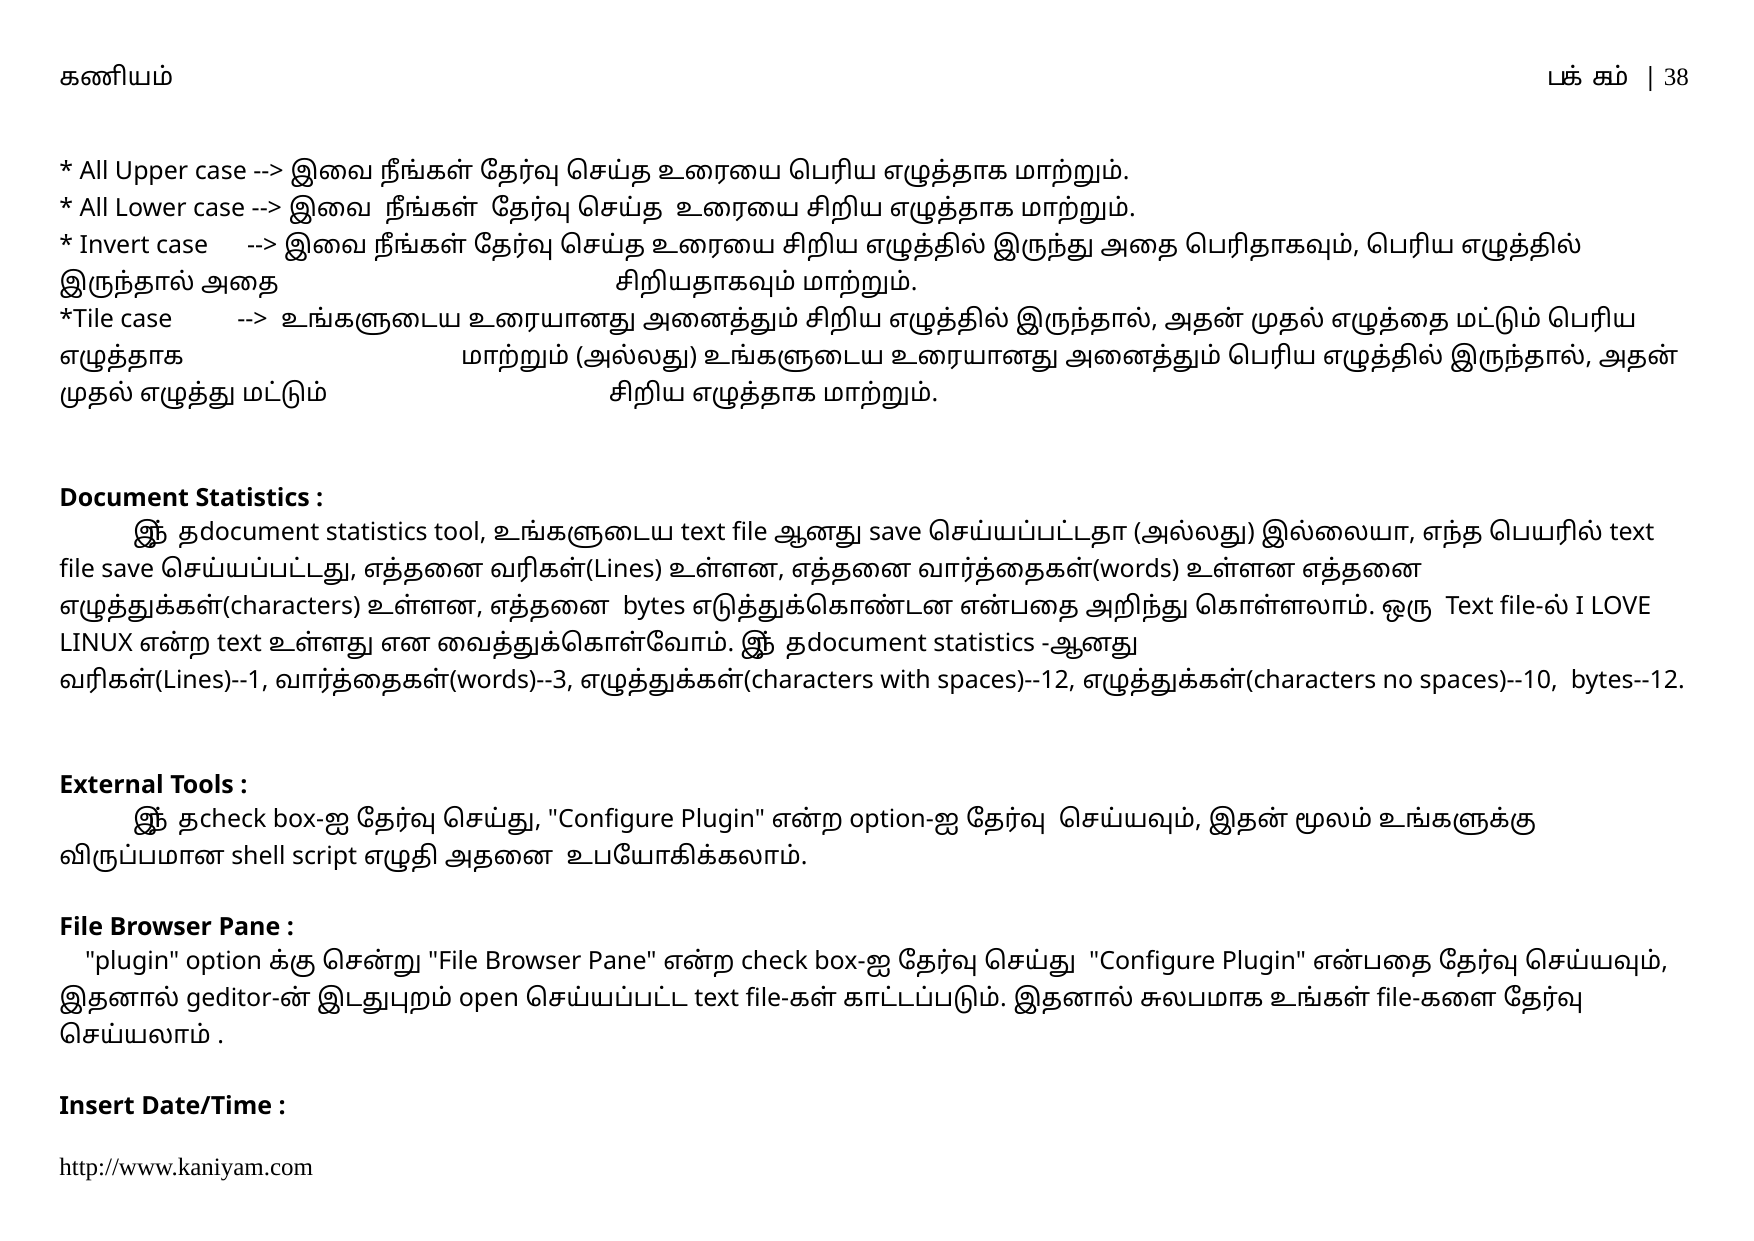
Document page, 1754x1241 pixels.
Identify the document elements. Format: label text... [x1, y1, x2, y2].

text *Tile case --> உங்களுடைய உரையானது அனைத்தும் சிறிய எழுத்தில் இருந்தால், அதன் முதல் எழுத்தை மட்டும் பெரிய எழுத்தாக மாற்றும் (அல்லது) உங்களுடைய உரையானது அனைத்தும் பெரிய எழுத்தில் இருந்தால், அதன் முதல் எழுத்து மட்டும் சிறிய எழுத்தாக மாற்றும். [59, 301, 1695, 411]
text Insert Date/Time : [59, 1088, 1695, 1122]
text இந்த document statistics tool, உங்களுடைய text file ஆனது save செய்யப்பட்டதா (அல்லது) இல்லையா, எந்த பெயரில் text file save செய்யப்பட்டது, எத்தனை வரிகள்(Lines) உள்ளன, எத்தனை வார்த்தைகள்(words) உள்ளன எத்தனை எழுத்துக்கள்(characters) உள்ளன, எத்தனை bytes எடுத்துக்கொண்டன என்பதை அறிந்து கொள்ளலாம். ஒரு Text file-ல் I LOVE LINUX என்ற text உள்ளது என வைத்துக்கொள்வோம். இந்த document statistics -ஆனது [59, 514, 1695, 662]
text External Tools : [59, 767, 1695, 801]
text File Browser Pane : [59, 909, 1695, 943]
text * All Upper case --> இவை நீங்கள் தேர்வு செய்த உரையை பெரிய எழுத்தாக மாற்றும். [59, 153, 1695, 189]
text * All Lower case --> இவை நீங்கள் தேர்வு செய்த உரையை சிறிய எழுத்தாக மாற்றும். [59, 189, 1695, 227]
text * Invert case --> இவை நீங்கள் தேர்வு செய்த உரையை சிறிய எழுத்தில் இருந்து அதை பெரிதாகவும், பெரிய எழுத்தில் இருந்தால் அதை சிறியதாகவும் மாற்றும். [59, 227, 1695, 301]
text Document Statistics : [59, 479, 1695, 514]
text "plugin" option க்கு சென்று "File Browser Pane" என்ற check box-ஐ தேர்வு செய்து "Configure Plugin" என்பதை தேர்வு செய்யவும், இதனால் geditor-ன் இடதுபுறம் open செய்யப்பட்ட text file-கள் காட்டப்படும். இதனால் சுலபமாக உங்கள் file-களை தேர்வு செய்யலாம் . [59, 943, 1695, 1054]
text வரிகள்(Lines)--1, வார்த்தைகள்(words)--3, எழுத்துக்கள்(characters with spaces)--12, எழுத்துக்கள்(characters no spaces)--10, bytes--12. [59, 662, 1695, 698]
text இந்த check box-ஐ தேர்வு செய்து, "Configure Plugin" என்ற option-ஐ தேர்வு செய்யவும், இதன் மூலம் உங்களுக்கு விருப்பமான shell script எழுதி அதனை உபயோகிக்கலாம். [59, 801, 1695, 875]
